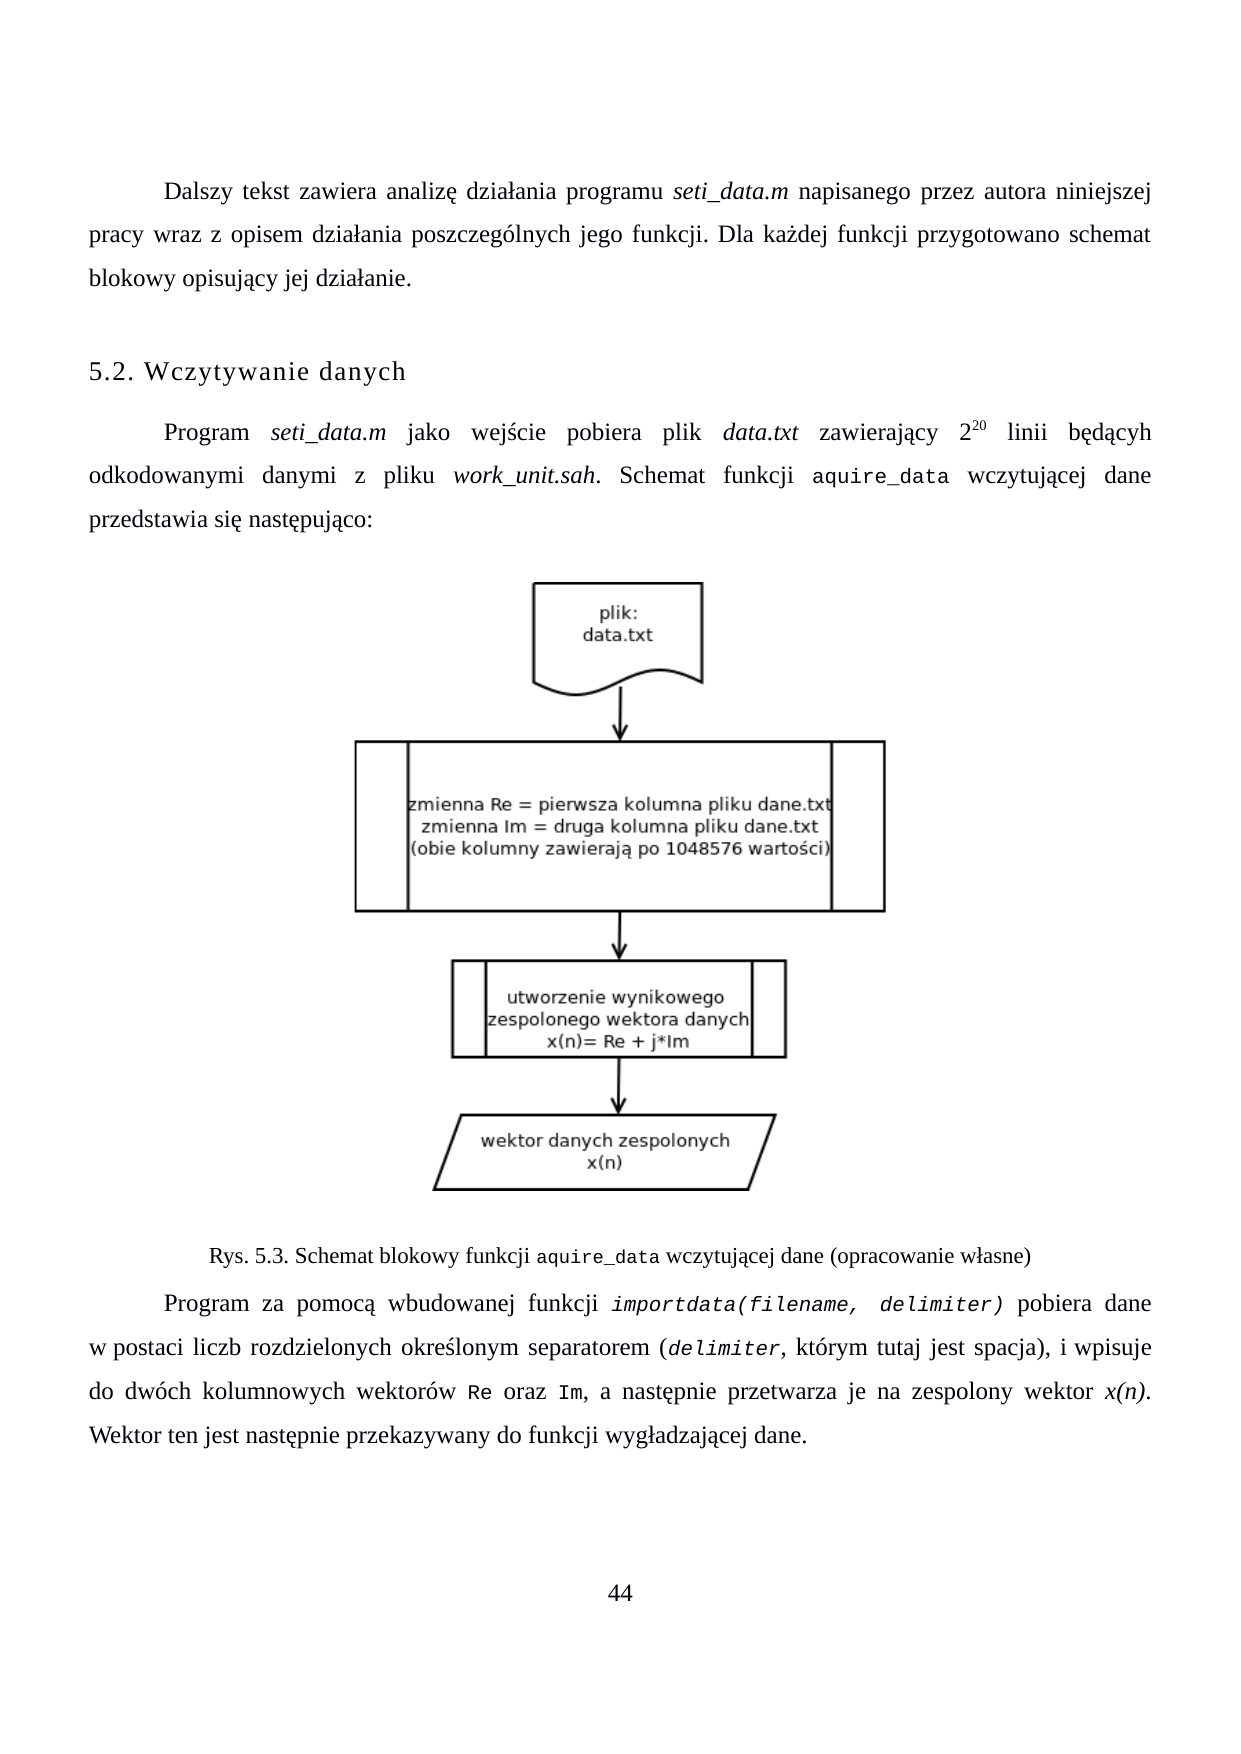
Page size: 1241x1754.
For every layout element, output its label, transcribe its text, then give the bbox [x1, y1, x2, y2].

text Program seti_data.m jako wejście pobiera plik data.txt zawierający 220 linii będącyh odkodowanymi danymi z pliku work_unit.sah. Schemat funkcji aquire_data wczytującej dane przedstawia się następująco: [88, 417, 1152, 533]
text Program za pomocą wbudowanej funkcji importdata(filename, delimiter) pobiera dane w postaci liczb rozdzielonych określonym separatorem (delimiter, którym tutaj jest spacja), i wpisuje do dwóch kolumnowych wektorów Re oraz Im, a następnie przetwarza je na zespolony wektor x(n). Wektor ten jest następnie przekazywany do funkcji wygładzającej dane. [88, 1288, 1152, 1449]
picture [354, 582, 886, 1191]
subtitle 5.2. Wczytywanie danych [88, 355, 1152, 386]
text Rys. 5.3. Schemat blokowy funkcji aquire_data wczytującej dane (opracowanie własne) [88, 547, 1152, 1269]
text Dalszy tekst zawiera analizę działania programu seti_data.m napisanego przez autora niniejszej pracy wraz z opisem działania poszczególnych jego funkcji. Dla każdej funkcji przygotowano schemat blokowy opisujący jej działanie. [88, 176, 1152, 291]
